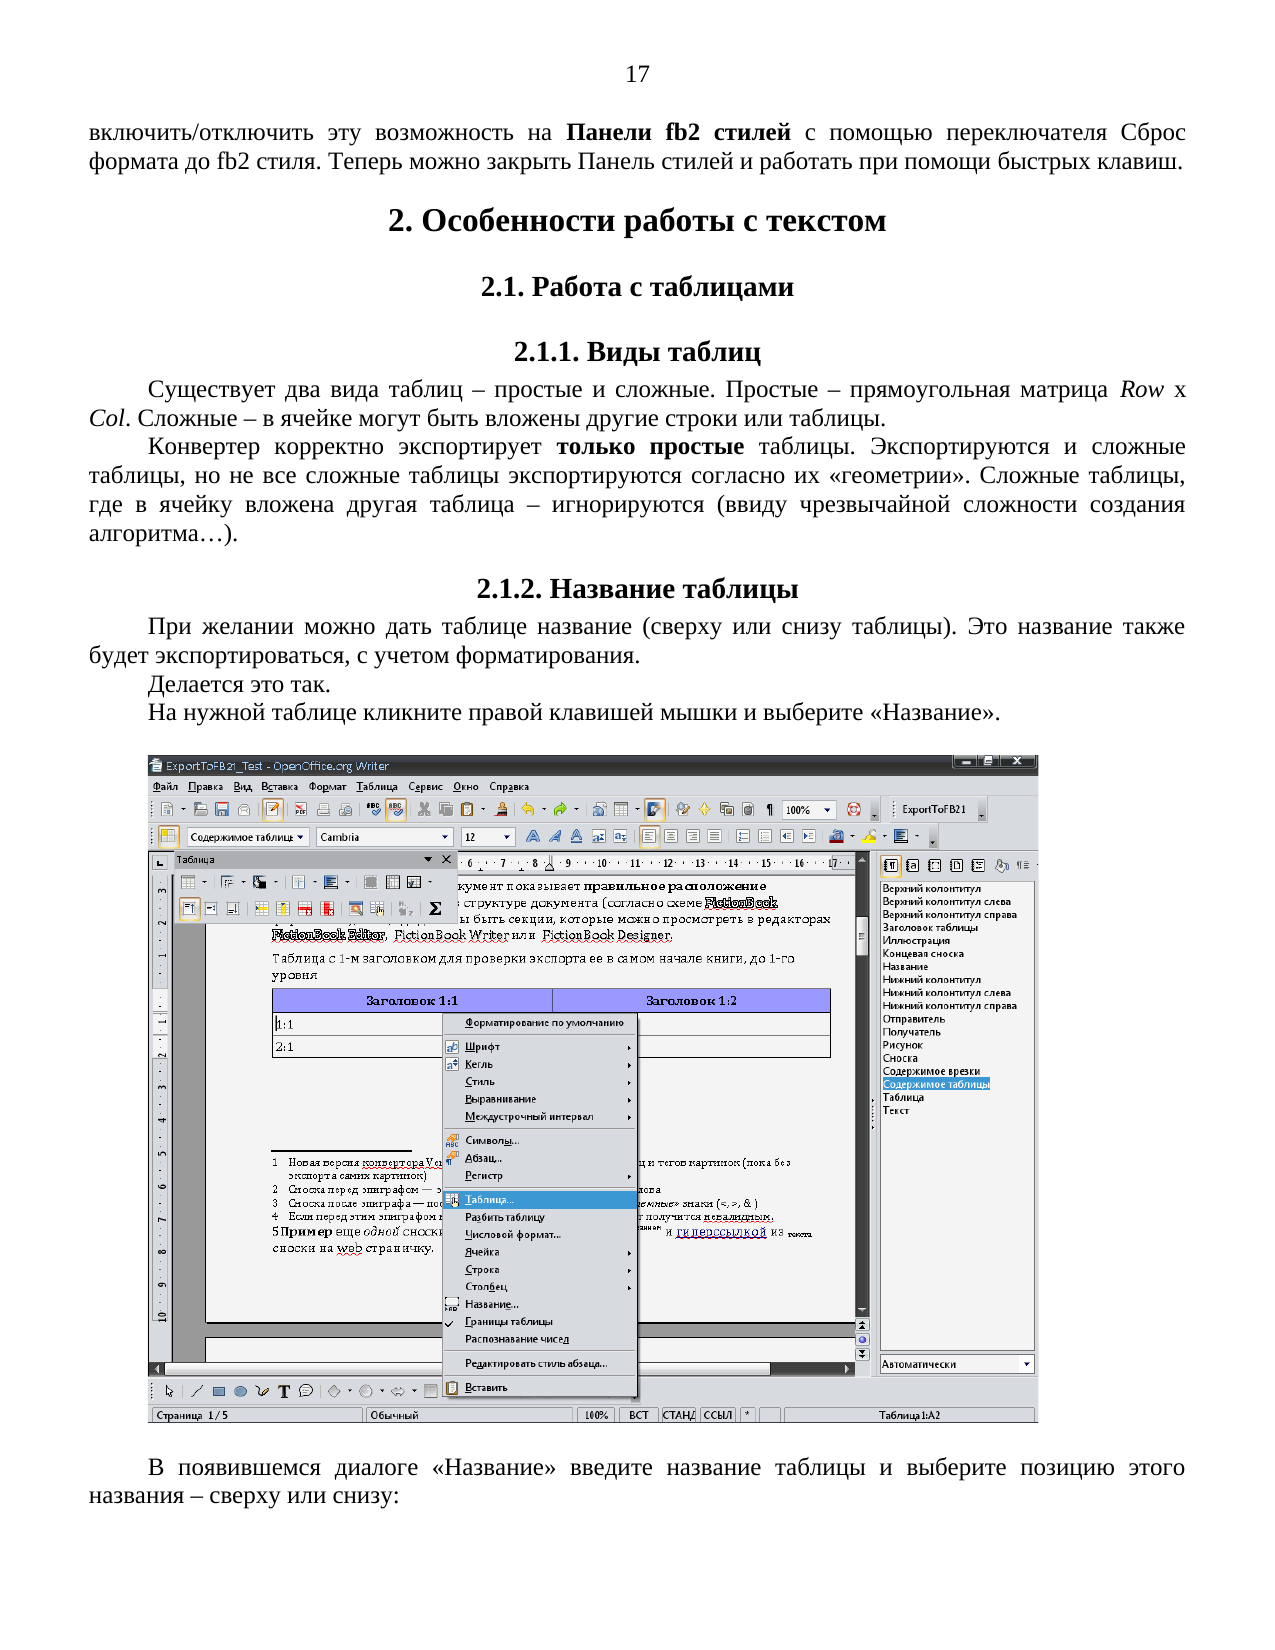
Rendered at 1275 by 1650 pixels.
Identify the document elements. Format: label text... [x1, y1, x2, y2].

text Конвертер корректно экспортирует только простые таблицы. Экспортируются и сложные таблицы, но не все сложные таблицы экспортируются согласно их «геометрии». Сложные таблицы, где в ячейку вложена другая таблица – игнорируются (ввиду чрезвычайной сложности создания алгоритма…). [89, 431, 1186, 546]
text Делается это так. [89, 669, 1186, 697]
text При желании можно дать таблице название (сверху или снизу таблицы). Это название также будет экспортироваться, с учетом форматирования. [89, 611, 1186, 669]
text В появившемся диалоге «Название» введите название таблицы и выберите позицию этого названия – сверху или снизу: [89, 1452, 1186, 1509]
text включить/отключить эту возможность на Панели fb2 стилей с помощью переключателя Сброс формата до fb2 стиля. Теперь можно закрыть Панель стилей и работать при помощи быстрых клавиш. [89, 117, 1186, 175]
subtitle 2. Особенности работы с текстом [89, 200, 1186, 238]
text На нужной таблице кликните правой клавишей мышки и выберите «Название». [89, 697, 1186, 726]
subtitle 2.1. Работа с таблицами [89, 269, 1186, 303]
subtitle 2.1.2. Название таблицы [89, 571, 1186, 605]
subtitle 2.1.1. Виды таблиц [89, 334, 1186, 368]
text Существует два вида таблиц – простые и сложные. Простые – прямоугольная матрица Row x Col. Сложные – в ячейке могут быть вложены другие строки или таблицы. [89, 374, 1186, 431]
picture [147, 755, 1039, 1423]
